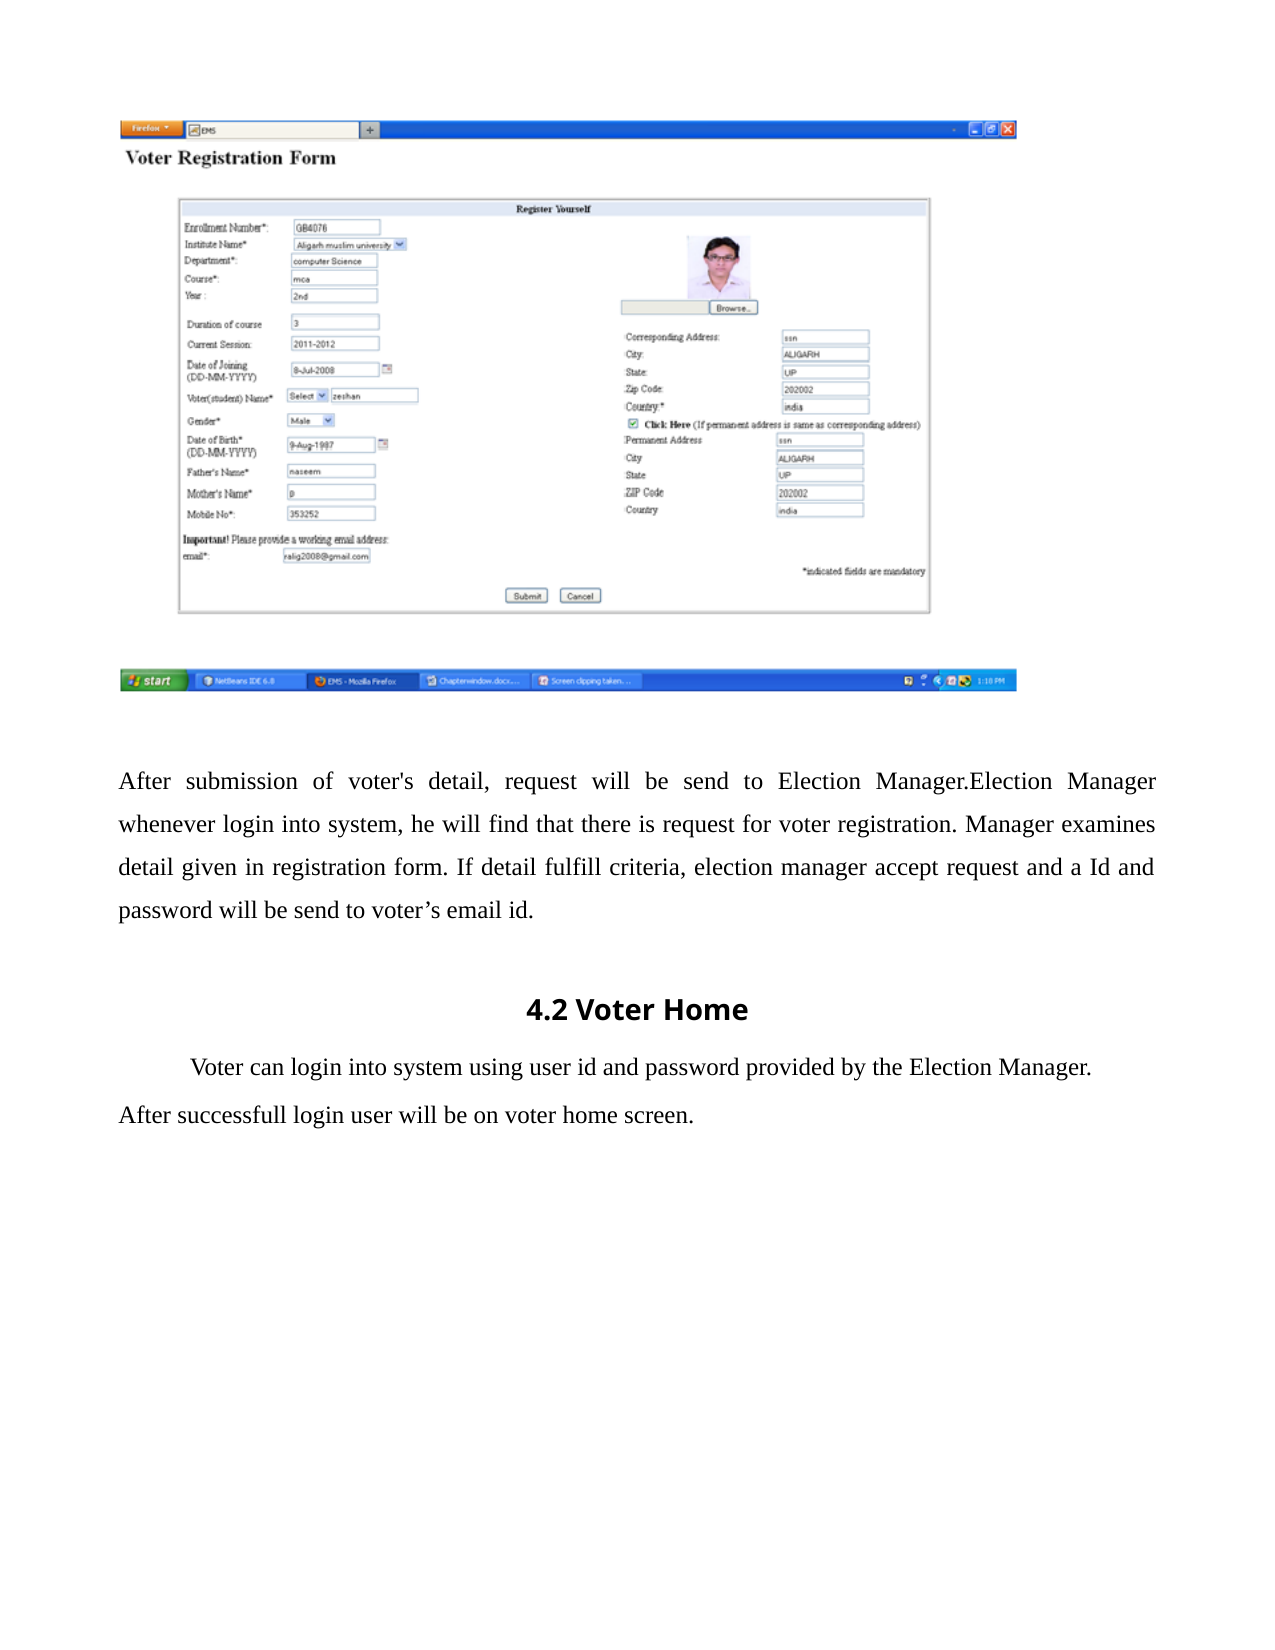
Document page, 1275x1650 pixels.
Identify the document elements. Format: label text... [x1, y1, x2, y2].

text After submission of voter's detail, request will be send to Election Manager.Election Manager whenever login into system, he will find that there is request for voter registration. Manager examines detail given in registration form. If detail fulfill criteria, election manager accept request and a Id and password will be send to voter’s email id. [118, 118, 1157, 924]
text Voter can login into system using user id and password provided by the Election Manager. [118, 1049, 1157, 1083]
text After successfull login user will be on voter home screen. [118, 1100, 1157, 1128]
text 4.2 Voter Home [118, 989, 1157, 1029]
picture [118, 118, 1093, 746]
